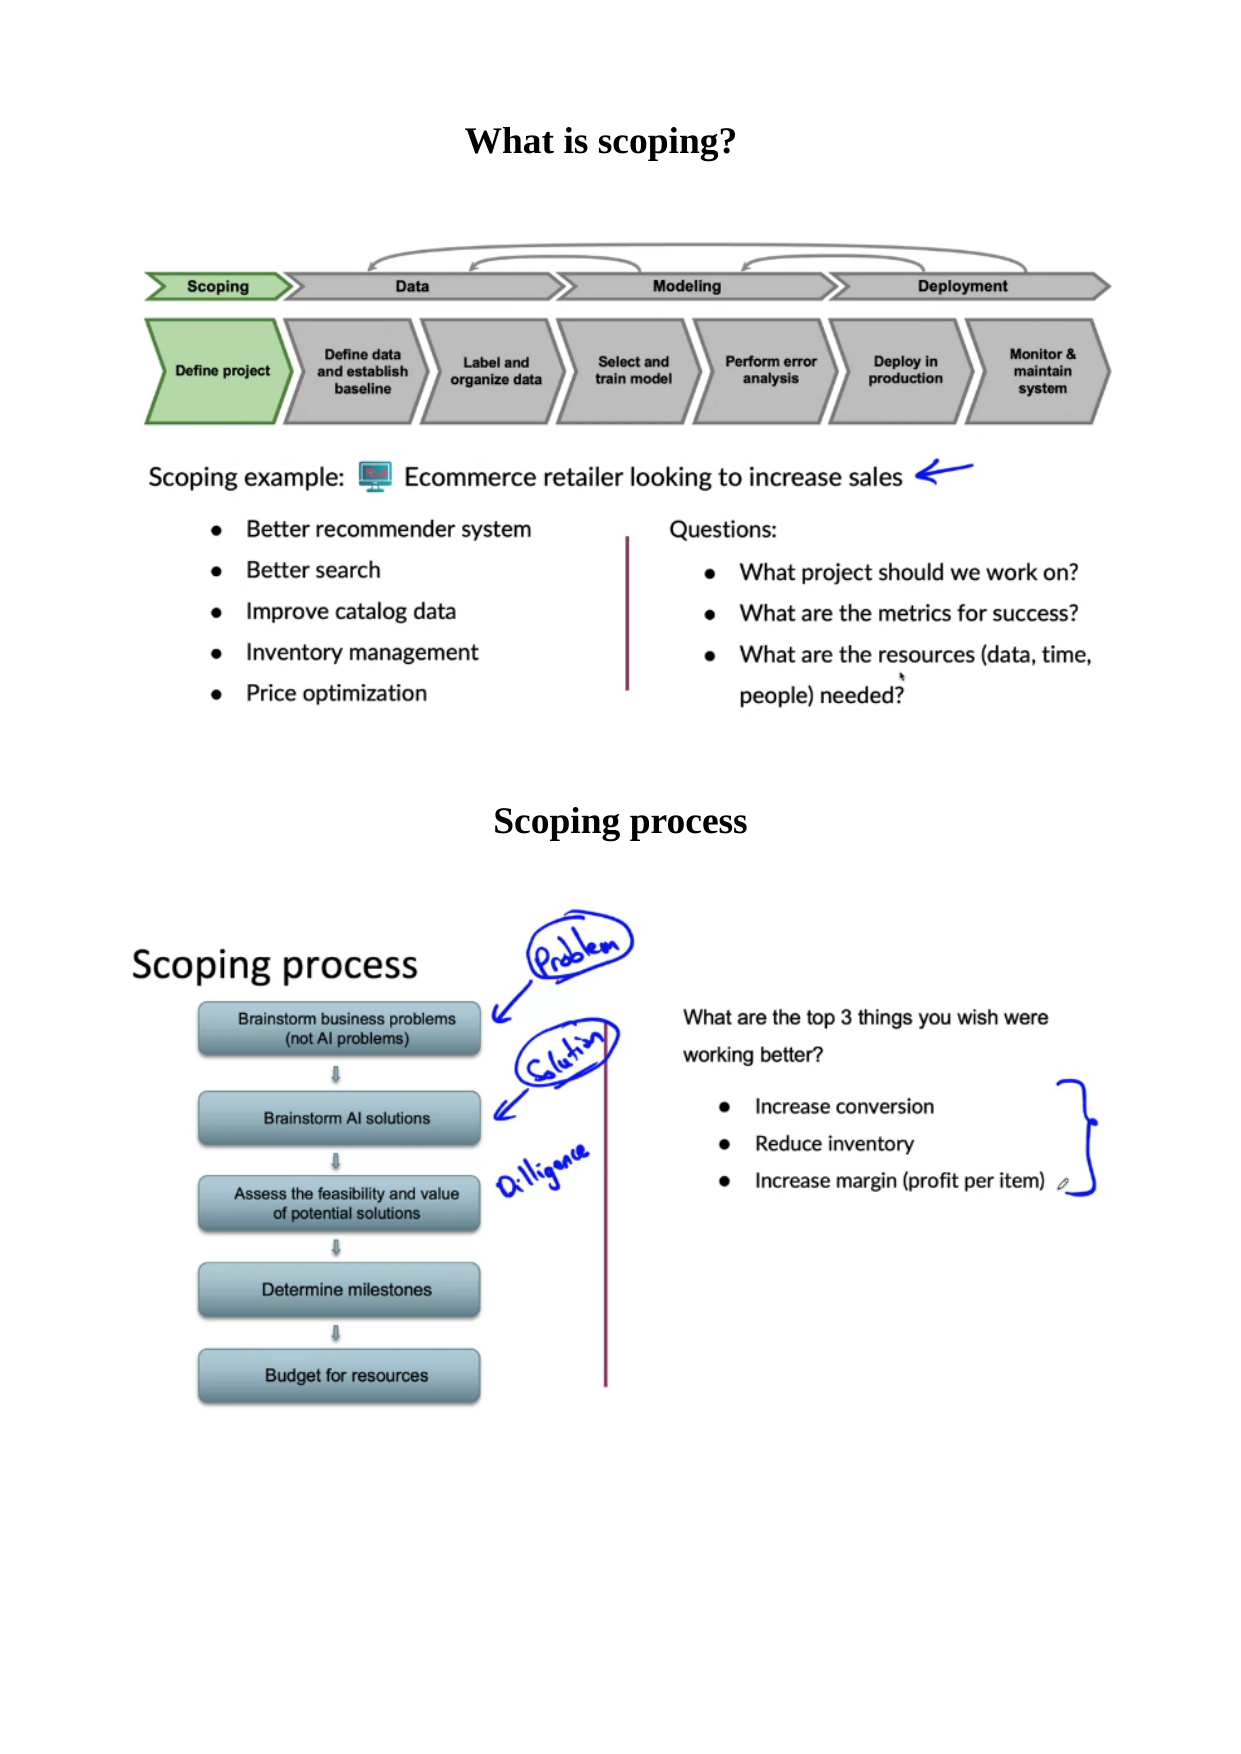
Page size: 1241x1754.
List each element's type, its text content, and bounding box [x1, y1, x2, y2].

subtitle Scoping process [118, 799, 1122, 842]
picture [118, 895, 1123, 1415]
picture [118, 221, 1123, 722]
subtitle What is scoping? [118, 118, 1122, 161]
